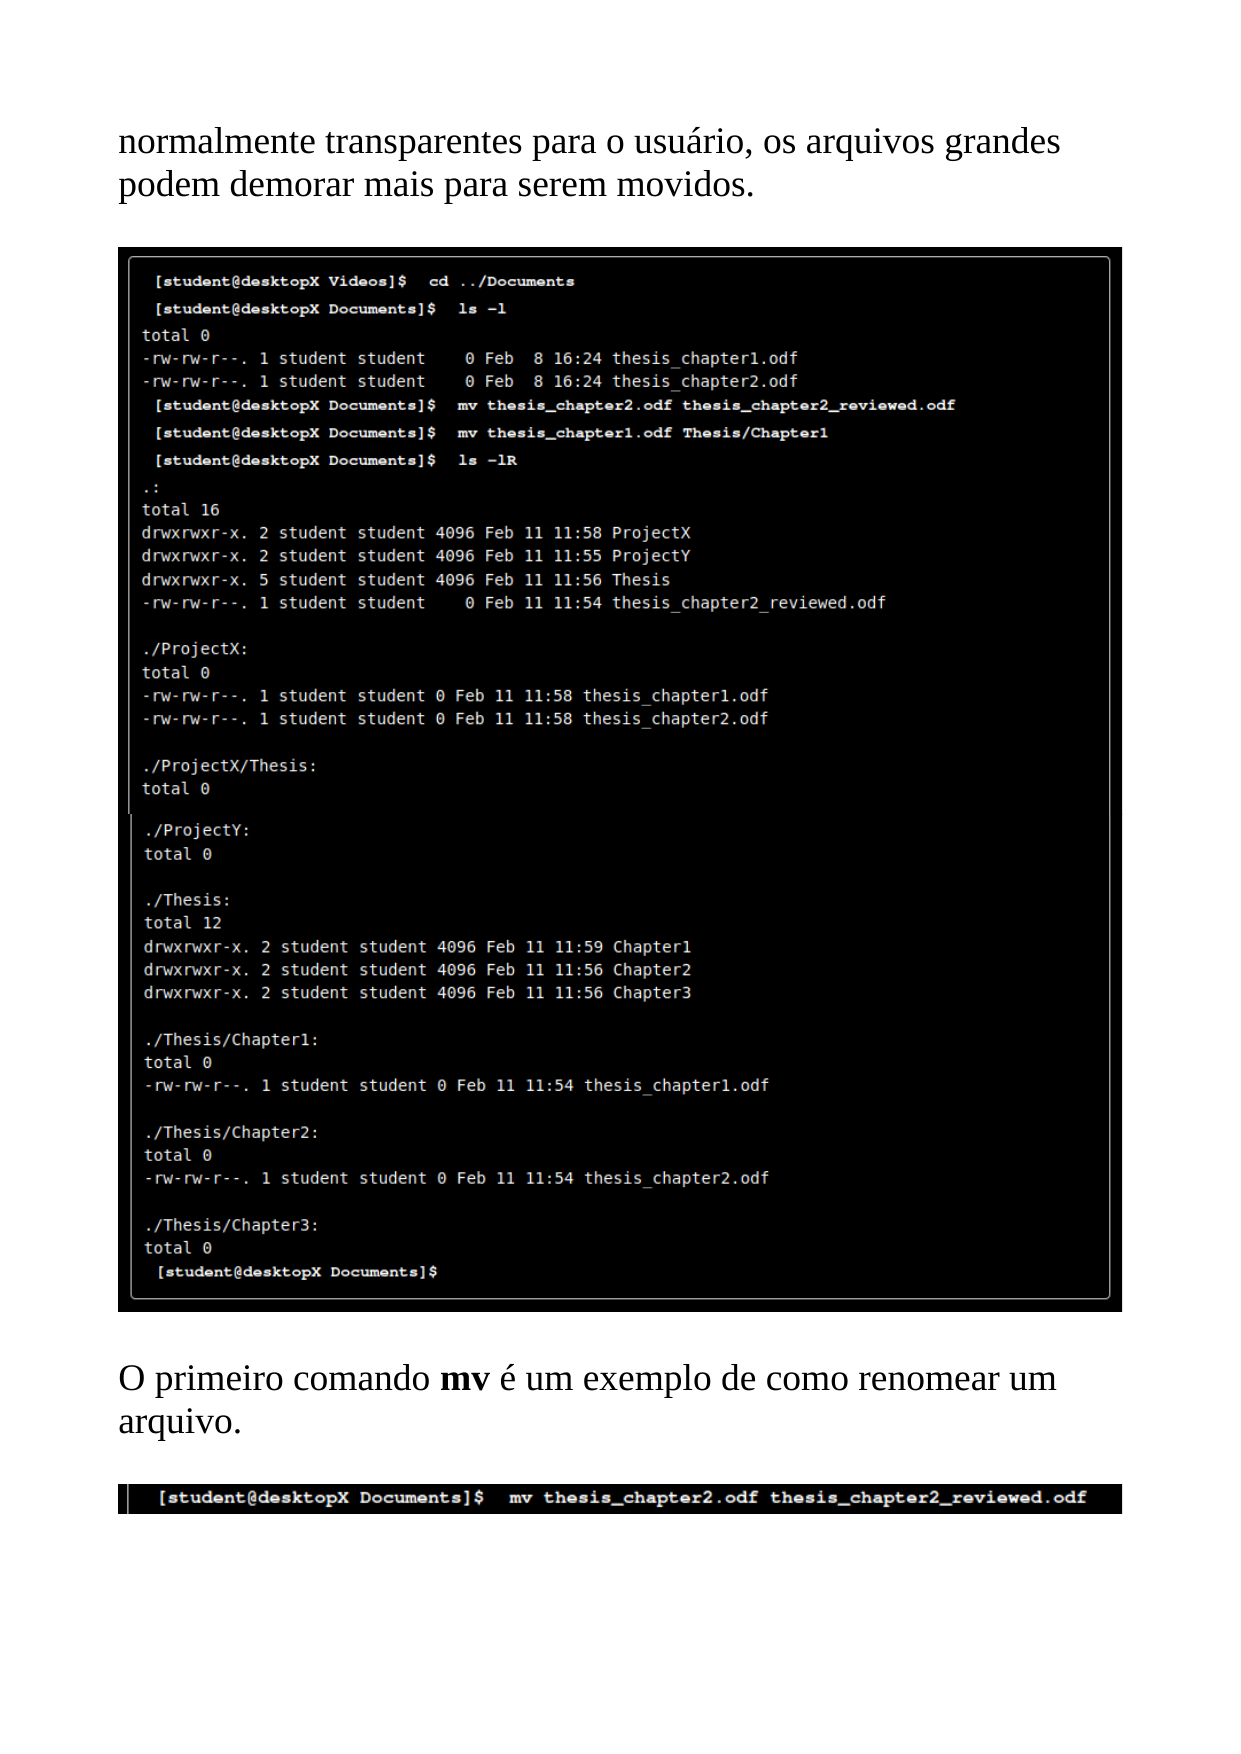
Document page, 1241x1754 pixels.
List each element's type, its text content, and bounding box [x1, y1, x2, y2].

text O primeiro comando mv é um exemplo de como renomear um arquivo. [118, 1355, 1122, 1441]
text normalmente transparentes para o usuário, os arquivos grandes podem demorar mais para serem movidos. [118, 118, 1122, 204]
picture [118, 247, 1123, 1312]
picture [118, 1484, 1123, 1514]
